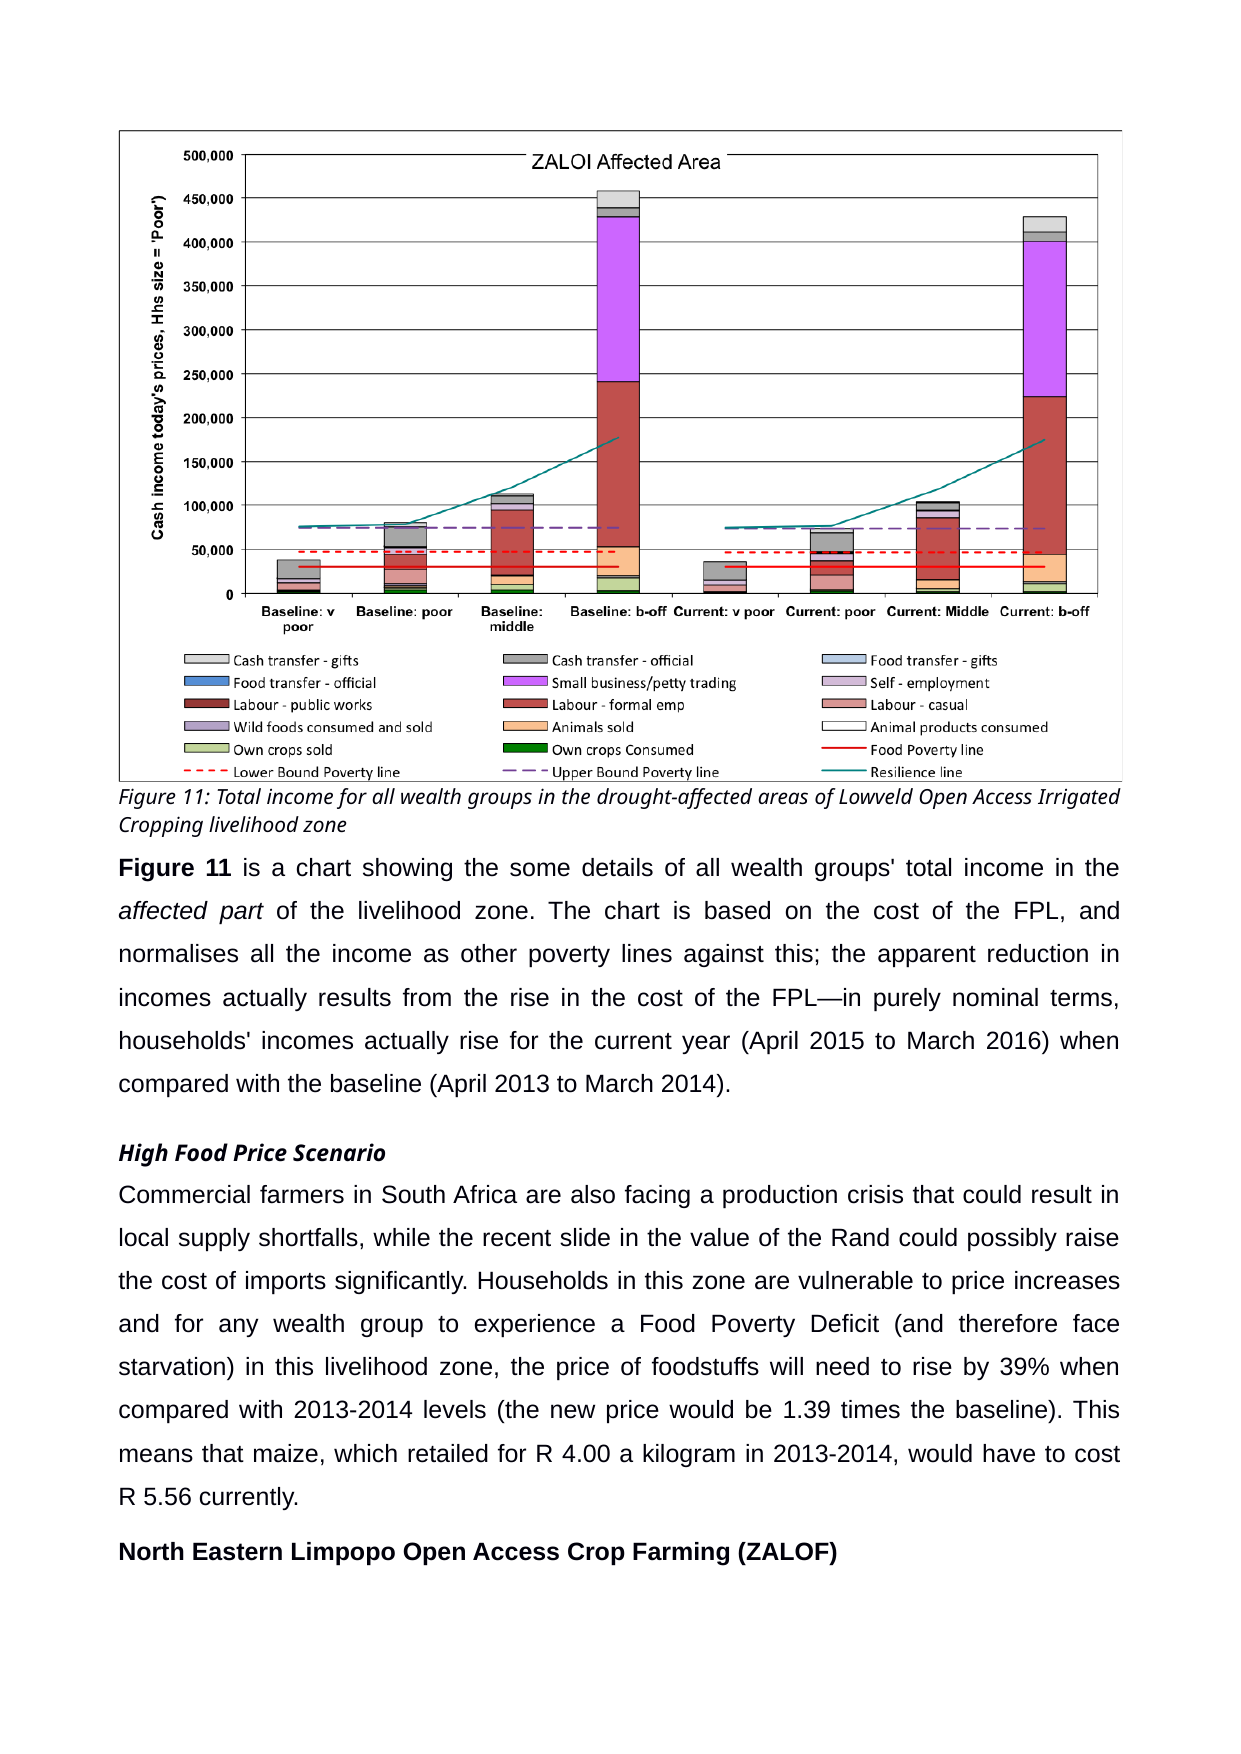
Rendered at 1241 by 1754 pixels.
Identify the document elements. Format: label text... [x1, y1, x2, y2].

text [118, 118, 1122, 130]
subtitle High Food Price Scenario [118, 1137, 1122, 1168]
text Figure 12: Total income for all wealth groups in the drought-affected areas of Lowveld Open Access Irrigated Cropping livelihood zone [118, 782, 1122, 839]
text Figure 11 is a chart showing the some details of all wealth groups' total income in the affected part of the livelihood zone. The chart is based on the cost of the FPL, and normalises all the income as other poverty lines against this; the apparent reduction in incomes actually results from the rise in the cost of the FPL—in purely nominal terms, households' incomes actually rise for the current year (April 2015 to March 2016) when compared with the baseline (April 2013 to March 2014). [118, 839, 1122, 1097]
text Commercial farmers in South Africa are also facing a production crisis that could result in local supply shortfalls, while the recent slide in the value of the Rand could possibly raise the cost of imports significantly. Households in this zone are vulnerable to price increases and for any wealth group to experience a Food Poverty Deficit (and therefore face starvation) in this livelihood zone, the price of foodstuffs will need to rise by 39% when compared with 2013-2014 levels (the new price would be 1.39 times the baseline). This means that maize, which retailed for R 4.00 a kilogram in 2013-2014, would have to cost R 5.56 currently. [118, 1180, 1122, 1511]
text North Eastern Limpopo Open Access Crop Farming (ZALOF) [118, 1537, 1122, 1565]
picture [118, 130, 1123, 782]
